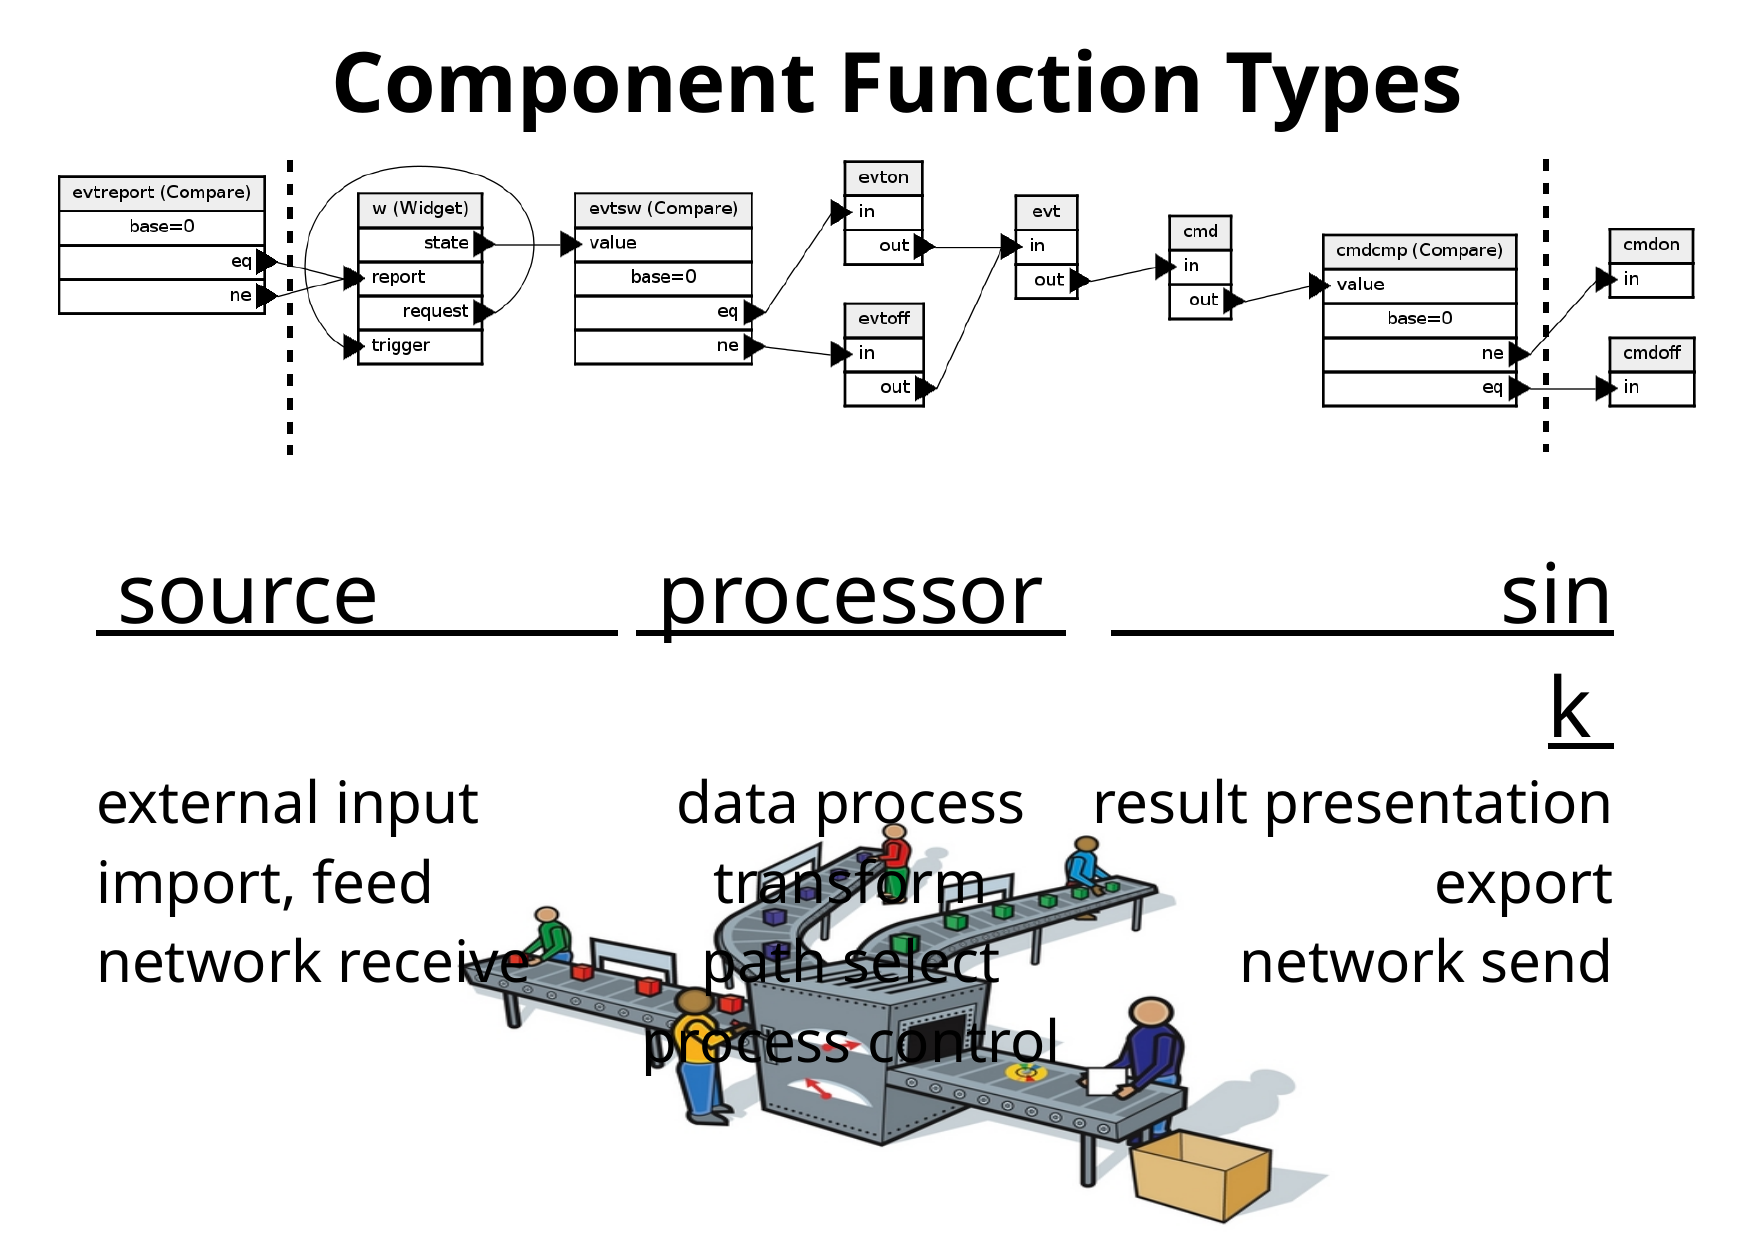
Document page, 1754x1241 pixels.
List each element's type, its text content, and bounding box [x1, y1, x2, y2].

picture [1273, 807, 1290, 819]
picture [774, 808, 789, 819]
picture [435, 807, 1353, 1241]
picture [435, 954, 446, 963]
picture [685, 807, 702, 819]
text Component Function Types [96, 23, 1699, 137]
picture [1186, 807, 1202, 819]
picture [881, 807, 899, 819]
picture [824, 807, 841, 819]
picture [435, 807, 448, 819]
table_header processor [631, 535, 1070, 762]
table_cell external input import, feed network receive [96, 762, 631, 1079]
table_cell data process transform path select process control [631, 762, 1070, 807]
table_header source [96, 535, 631, 762]
table_header sink [1070, 535, 1613, 762]
picture [720, 808, 735, 819]
picture [43, 159, 1707, 426]
table_cell result presentation export network send [1070, 762, 1613, 1079]
